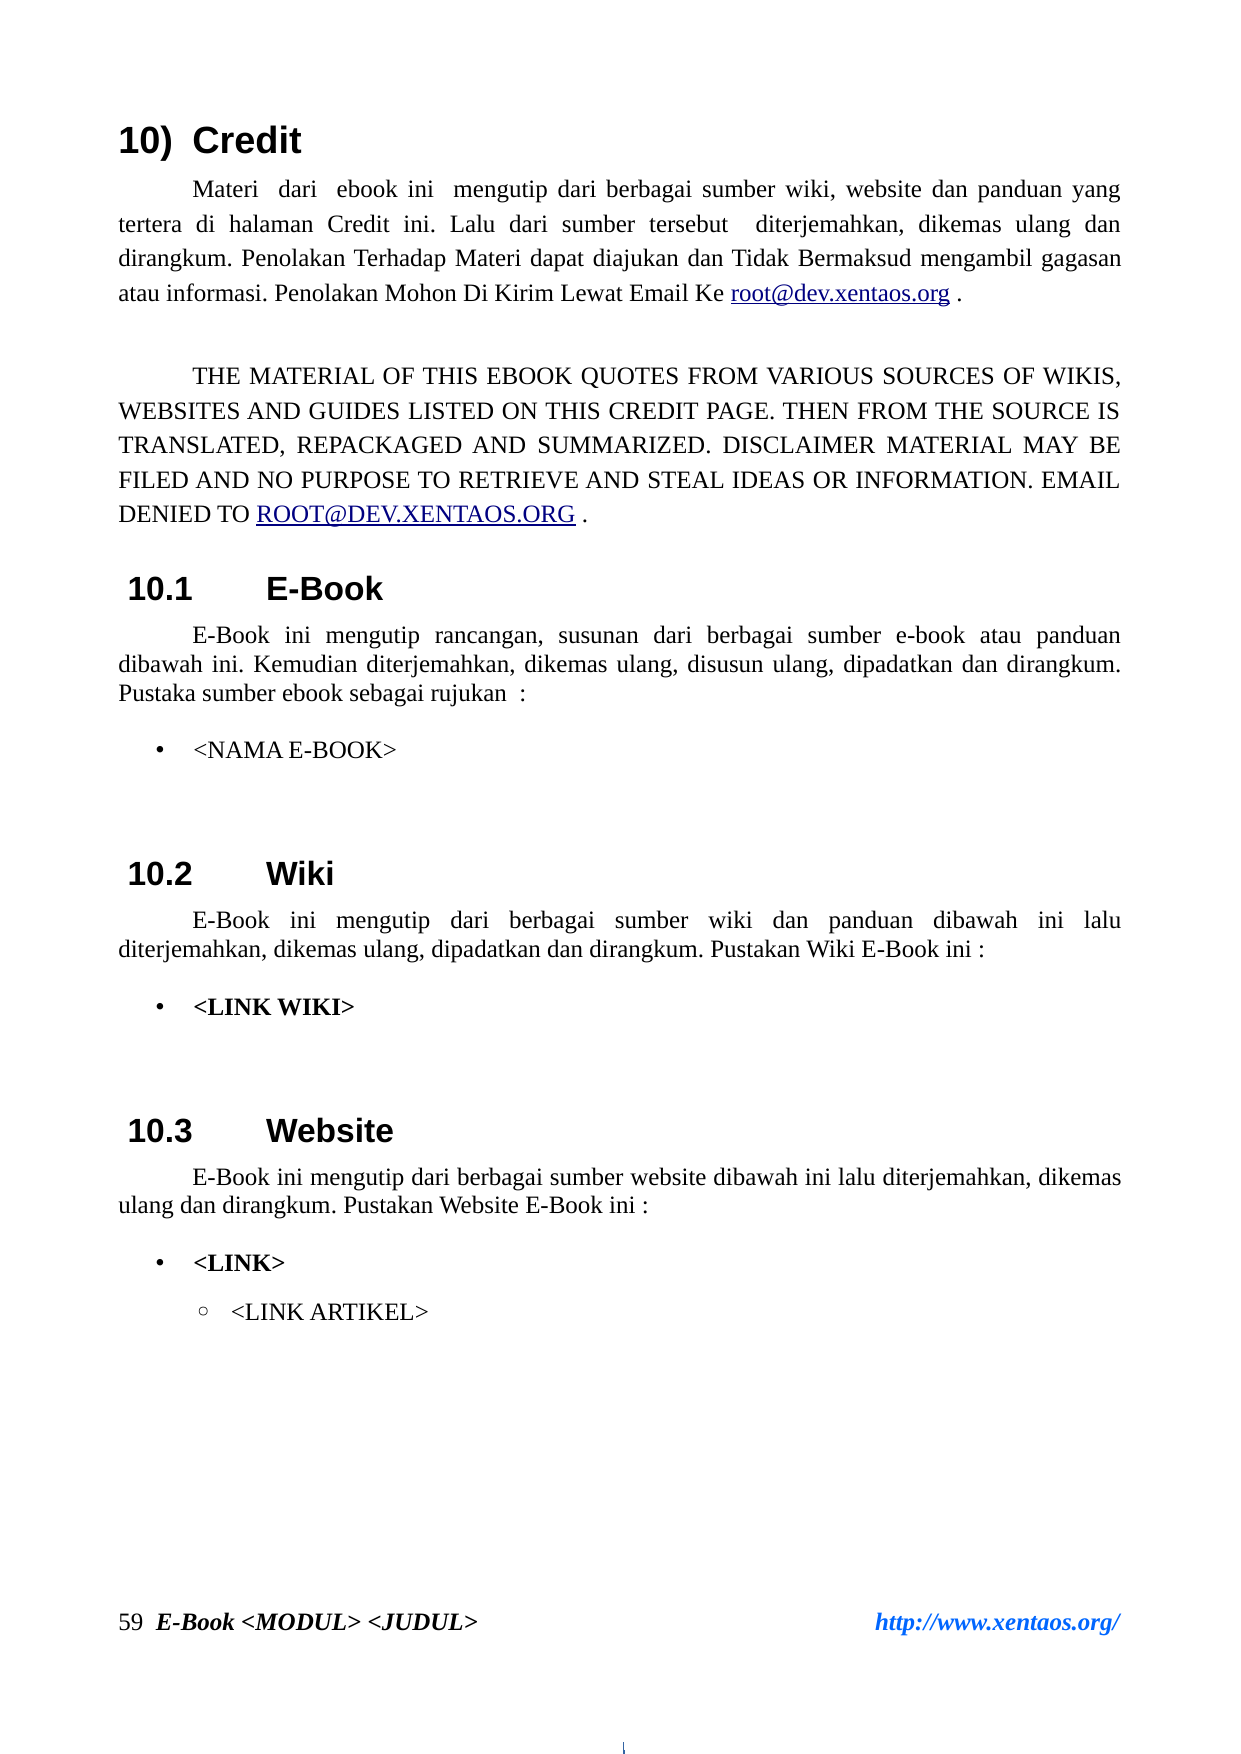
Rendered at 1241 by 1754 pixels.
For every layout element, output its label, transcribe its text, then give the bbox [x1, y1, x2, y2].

text E-Book ini mengutip rancangan, susunan dari berbagai sumber e-book atau panduan dibawah ini. Kemudian diterjemahkan, dikemas ulang, disusun ulang, dipadatkan dan dirangkum. Pustaka sumber ebook sebagai rujukan : [118, 620, 1122, 706]
subtitle Credit [118, 118, 1122, 162]
list <NAMA E-BOOK> [156, 735, 1122, 764]
text E-Book ini mengutip dari berbagai sumber wiki dan panduan dibawah ini lalu diterjemahkan, dikemas ulang, dipadatkan dan dirangkum. Pustakan Wiki E-Book ini : [118, 905, 1122, 963]
text E-Book ini mengutip dari berbagai sumber website dibawah ini lalu diterjemahkan, dikemas ulang dan dirangkum. Pustakan Website E-Book ini : [118, 1162, 1122, 1219]
list <LINK WIKI> [156, 992, 1122, 1020]
text Materi dari ebook ini mengutip dari berbagai sumber wiki, website dan panduan yang tertera di halaman Credit ini. Lalu dari sumber tersebut diterjemahkan, dikemas ulang dan dirangkum. Penolakan Terhadap Materi dapat diajukan dan Tidak Bermaksud mengambil gagasan atau informasi. Penolakan Mohon Di Kirim Lewat Email Ke root@dev.xentaos.org . [118, 174, 1122, 306]
subtitle Wiki [118, 854, 1122, 893]
subtitle E-Book [118, 569, 1122, 608]
subtitle Website [118, 1111, 1122, 1149]
text THE MATERIAL OF THIS EBOOK QUOTES FROM VARIOUS SOURCES OF WIKIS, WEBSITES AND GUIDES LISTED ON THIS CREDIT PAGE. THEN FROM THE SOURCE IS TRANSLATED, REPACKAGED AND SUMMARIZED. DISCLAIMER MATERIAL MAY BE FILED AND NO PURPOSE TO RETRIEVE AND STEAL IDEAS OR INFORMATION. EMAIL DENIED TO ROOT@DEV.XENTAOS.ORG . [118, 327, 1122, 528]
list <LINK> [156, 1248, 1122, 1277]
list <LINK ARTIKEL> [193, 1297, 1122, 1326]
